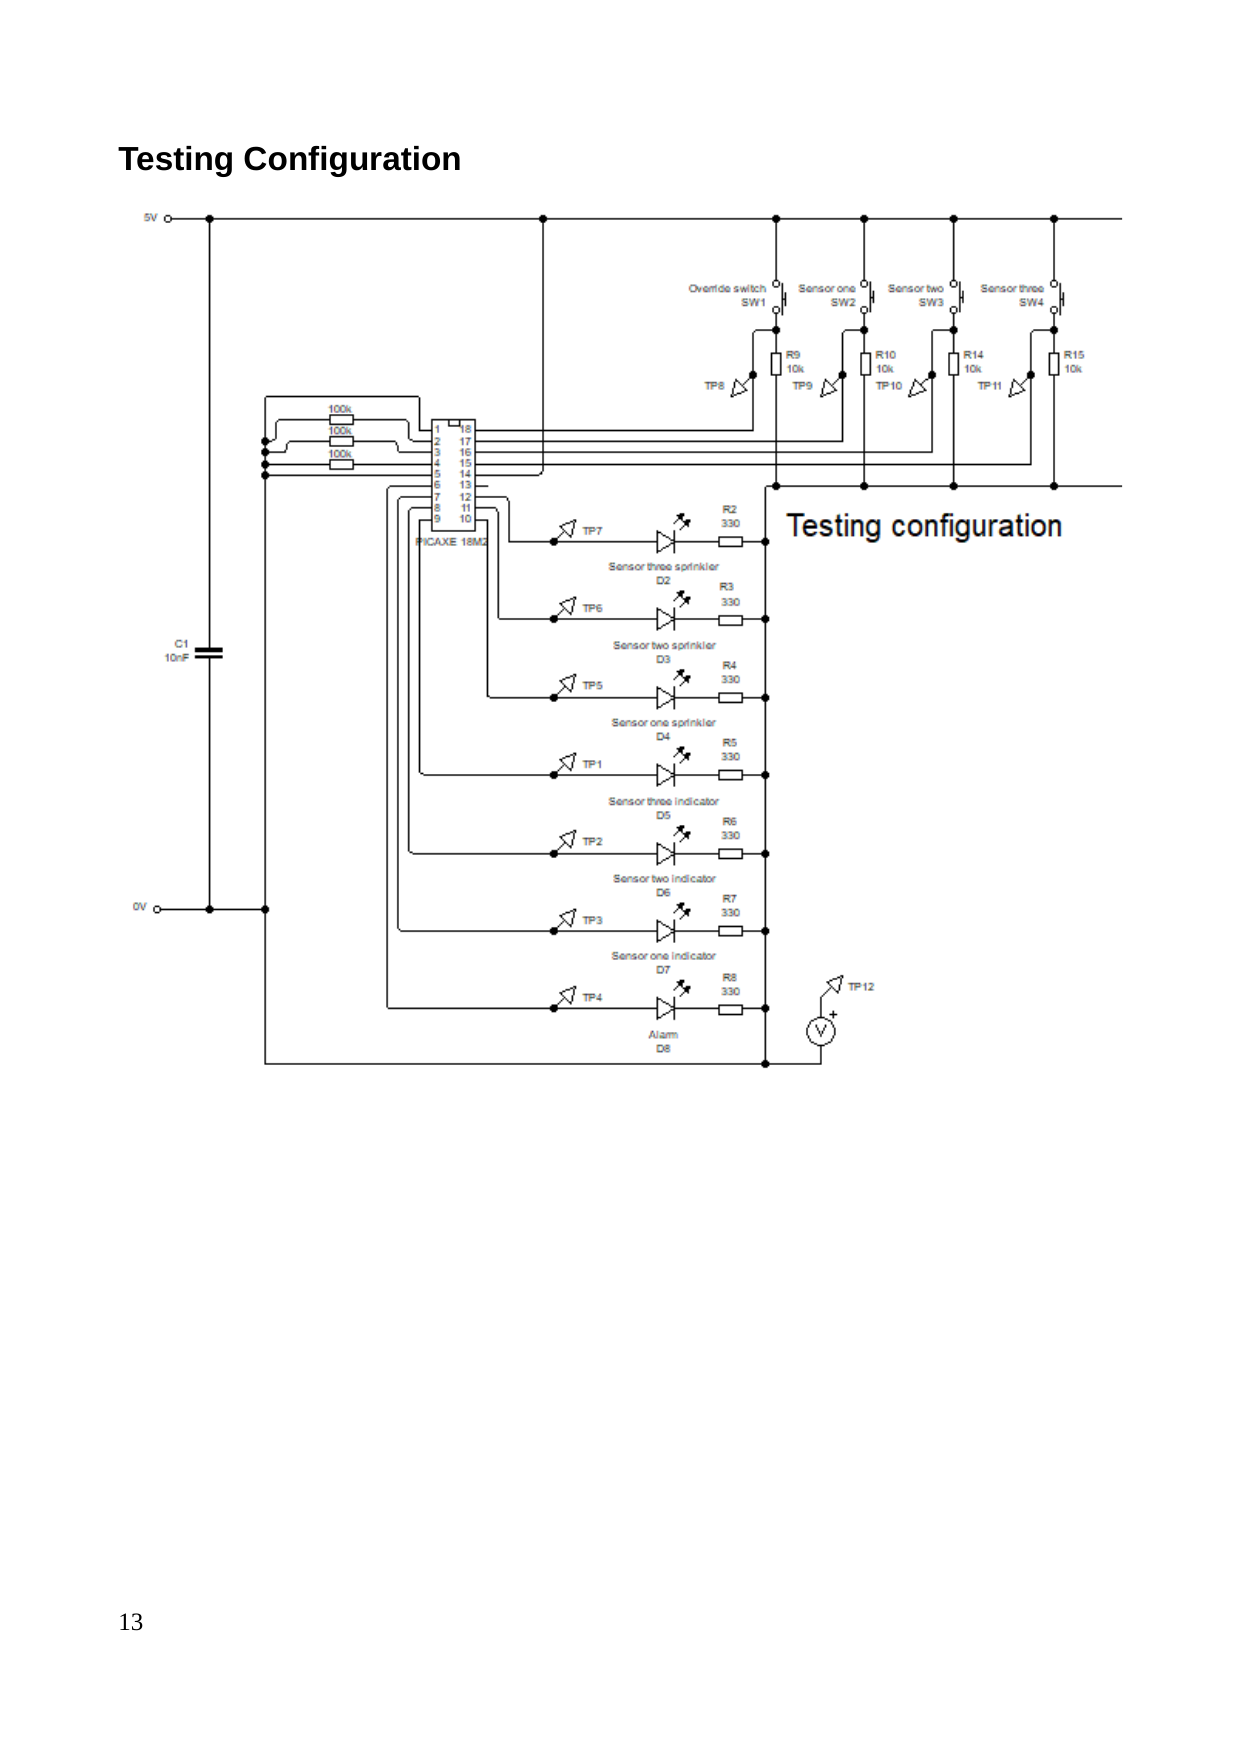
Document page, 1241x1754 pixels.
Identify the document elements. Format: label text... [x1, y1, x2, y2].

subtitle Testing Configuration [118, 139, 1122, 177]
picture [118, 190, 1123, 1082]
